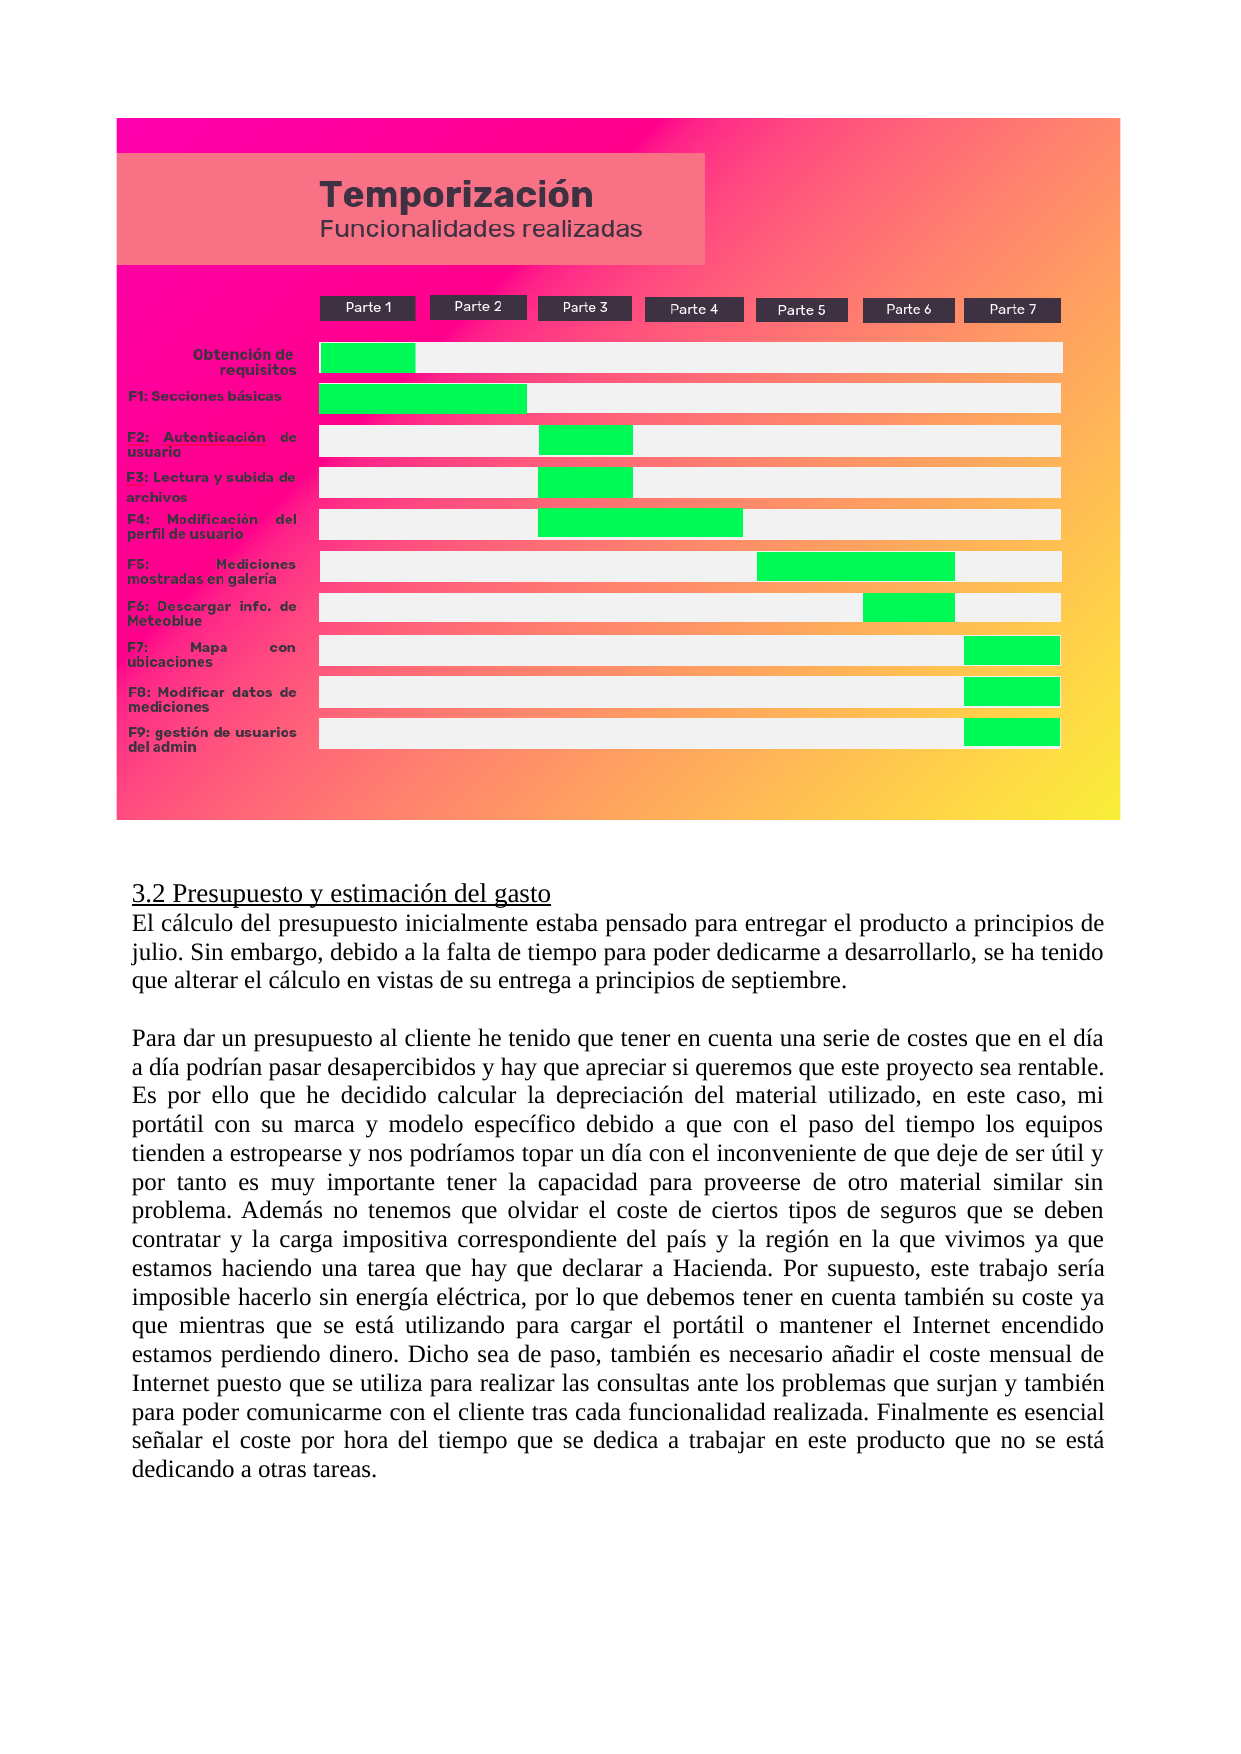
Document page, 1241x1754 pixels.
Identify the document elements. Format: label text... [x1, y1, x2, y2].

text El cálculo del presupuesto inicialmente estaba pensado para entregar el producto a principios de julio. Sin embargo, debido a la falta de tiempo para poder dedicarme a desarrollarlo, se ha tenido que alterar el cálculo en vistas de su entrega a principios de septiembre. [132, 908, 1106, 994]
text 3.2 Presupuesto y estimación del gasto [132, 877, 1106, 908]
text Para dar un presupuesto al cliente he tenido que tener en cuenta una serie de costes que en el día a día podrían pasar desapercibidos y hay que apreciar si queremos que este proyecto sea rentable. Es por ello que he decidido calcular la depreciación del material utilizado, en este caso, mi portátil con su marca y modelo específico debido a que con el paso del tiempo los equipos tienden a estropearse y nos podríamos topar un día con el inconveniente de que deje de ser útil y por tanto es muy importante tener la capacidad para proveerse de otro material similar sin problema. Además no tenemos que olvidar el coste de ciertos tipos de seguros que se deben contratar y la carga impositiva correspondiente del país y la región en la que vivimos ya que estamos haciendo una tarea que hay que declarar a Hacienda. Por supuesto, este trabajo sería imposible hacerlo sin energía eléctrica, por lo que debemos tener en cuenta también su coste ya que mientras que se está utilizando para cargar el portátil o mantener el Internet encendido estamos perdiendo dinero. Dicho sea de paso, también es necesario añadir el coste mensual de Internet puesto que se utiliza para realizar las consultas ante los problemas que surjan y también para poder comunicarme con el cliente tras cada funcionalidad realizada. Finalmente es esencial señalar el coste por hora del tiempo que se dedica a trabajar en este producto que no se está dedicando a otras tareas. [132, 1023, 1106, 1483]
picture [116, 118, 1121, 820]
